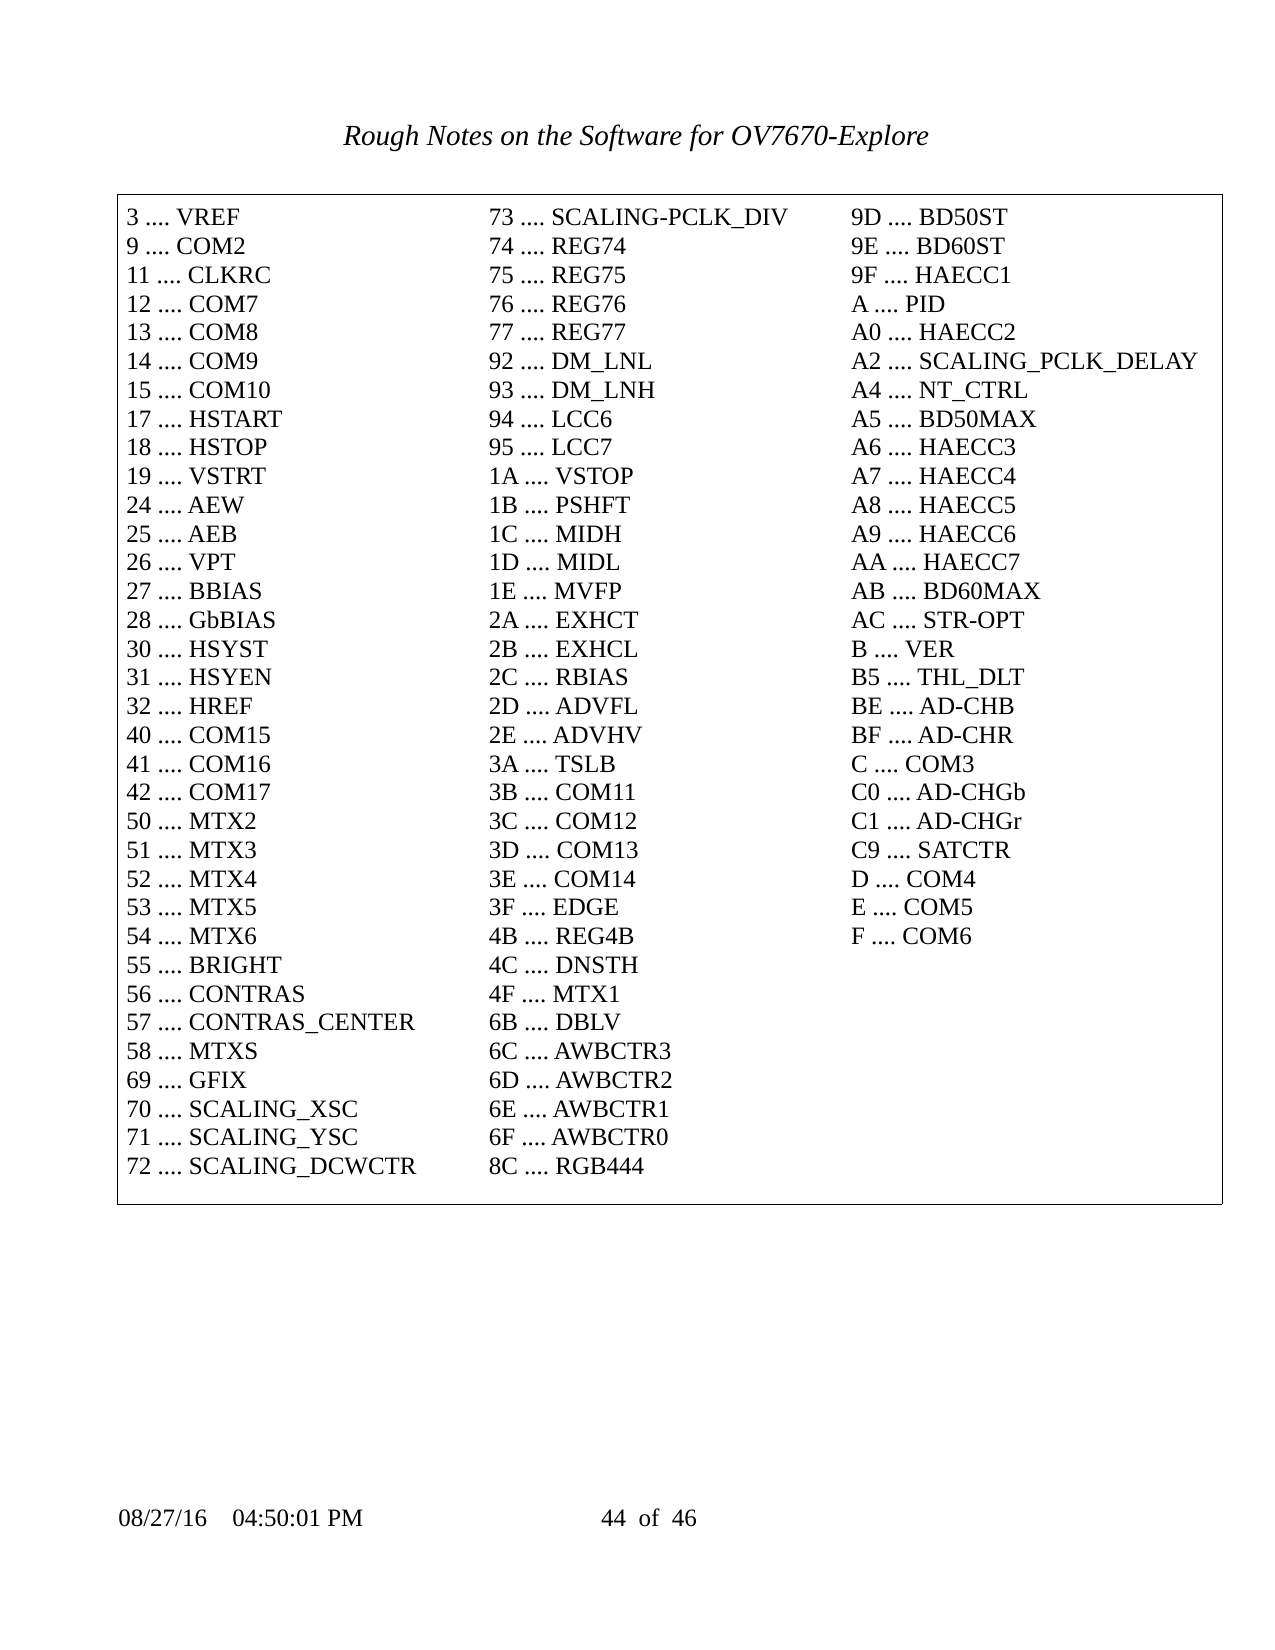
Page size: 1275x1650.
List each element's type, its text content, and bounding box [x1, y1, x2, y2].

text A2 .... SCALING_PCLK_DELAY [851, 346, 1213, 375]
text 56 .... CONTRAS [126, 979, 488, 1007]
text 31 .... HSYEN [126, 662, 488, 691]
text 57 .... CONTRAS_CENTER [126, 1007, 488, 1036]
text 94 .... LCC6 [488, 404, 851, 432]
text 40 .... COM15 [126, 720, 488, 749]
text BE .... AD-CHB [851, 691, 1213, 720]
text BF .... AD-CHR [851, 720, 1213, 749]
text 71 .... SCALING_YSC [126, 1122, 488, 1151]
text 1E .... MVFP [488, 576, 851, 605]
text AB .... BD60MAX [851, 576, 1213, 605]
text 2A .... EXHCT [488, 605, 851, 634]
text 70 .... SCALING_XSC [126, 1094, 488, 1122]
text 50 .... MTX2 [126, 806, 488, 835]
text AC .... STR-OPT [851, 605, 1213, 634]
text C9 .... SATCTR [851, 835, 1213, 864]
text 4F .... MTX1 [488, 979, 851, 1007]
text 95 .... LCC7 [488, 432, 851, 461]
text 52 .... MTX4 [126, 864, 488, 892]
text A0 .... HAECC2 [851, 317, 1213, 346]
text A9 .... HAECC6 [851, 519, 1213, 547]
text 41 .... COM16 [126, 749, 488, 777]
text 77 .... REG77 [488, 317, 851, 346]
text A7 .... HAECC4 [851, 461, 1213, 490]
text 19 .... VSTRT [126, 461, 488, 490]
text F .... COM6 [851, 921, 1213, 950]
text 24 .... AEW [126, 490, 488, 519]
text 55 .... BRIGHT [126, 950, 488, 979]
text 11 .... CLKRC [126, 260, 488, 289]
text A6 .... HAECC3 [851, 432, 1213, 461]
text 14 .... COM9 [126, 346, 488, 375]
text 15 .... COM10 [126, 375, 488, 404]
text 74 .... REG74 [488, 231, 851, 260]
text 8C .... RGB444 [488, 1151, 851, 1180]
text 26 .... VPT [126, 547, 488, 576]
text A4 .... NT_CTRL [851, 375, 1213, 404]
text 2D .... ADVFL [488, 691, 851, 720]
text 1A .... VSTOP [488, 461, 851, 490]
text 3F .... EDGE [488, 892, 851, 921]
text 6B .... DBLV [488, 1007, 851, 1036]
text C1 .... AD-CHGr [851, 806, 1213, 835]
text 12 .... COM7 [126, 289, 488, 317]
text 3D .... COM13 [488, 835, 851, 864]
text 69 .... GFIX [126, 1065, 488, 1094]
text AA .... HAECC7 [851, 547, 1213, 576]
text 30 .... HSYST [126, 634, 488, 662]
text 3A .... TSLB [488, 749, 851, 777]
text C0 .... AD-CHGb [851, 777, 1213, 806]
text 75 .... REG75 [488, 260, 851, 289]
text 1D .... MIDL [488, 547, 851, 576]
text 2C .... RBIAS [488, 662, 851, 691]
text 32 .... HREF [126, 691, 488, 720]
text 3C .... COM12 [488, 806, 851, 835]
text 54 .... MTX6 [126, 921, 488, 950]
text A5 .... BD50MAX [851, 404, 1213, 432]
text 76 .... REG76 [488, 289, 851, 317]
text 9E .... BD60ST [851, 231, 1213, 260]
text 92 .... DM_LNL [488, 346, 851, 375]
text 93 .... DM_LNH [488, 375, 851, 404]
text 13 .... COM8 [126, 317, 488, 346]
text 4B .... REG4B [488, 921, 851, 950]
text C .... COM3 [851, 749, 1213, 777]
text 73 .... SCALING-PCLK_DIV [488, 202, 851, 231]
text 17 .... HSTART [126, 404, 488, 432]
text 25 .... AEB [126, 519, 488, 547]
text 9F .... HAECC1 [851, 260, 1213, 289]
text 9 .... COM2 [126, 231, 488, 260]
text 3B .... COM11 [488, 777, 851, 806]
text 3E .... COM14 [488, 864, 851, 892]
text 51 .... MTX3 [126, 835, 488, 864]
text 4C .... DNSTH [488, 950, 851, 979]
text 2B .... EXHCL [488, 634, 851, 662]
text B .... VER [851, 634, 1213, 662]
text 18 .... HSTOP [126, 432, 488, 461]
text 3 .... VREF [126, 202, 488, 231]
text B5 .... THL_DLT [851, 662, 1213, 691]
text 42 .... COM17 [126, 777, 488, 806]
text 9D .... BD50ST [851, 202, 1213, 231]
text 58 .... MTXS [126, 1036, 488, 1065]
text 53 .... MTX5 [126, 892, 488, 921]
text 6F .... AWBCTR0 [488, 1122, 851, 1151]
text 1C .... MIDH [488, 519, 851, 547]
text 1B .... PSHFT [488, 490, 851, 519]
text 6C .... AWBCTR3 [488, 1036, 851, 1065]
text 72 .... SCALING_DCWCTR [126, 1151, 488, 1180]
text E .... COM5 [851, 892, 1213, 921]
text D .... COM4 [851, 864, 1213, 892]
text 2E .... ADVHV [488, 720, 851, 749]
text A8 .... HAECC5 [851, 490, 1213, 519]
text 6D .... AWBCTR2 [488, 1065, 851, 1094]
text 27 .... BBIAS [126, 576, 488, 605]
text 6E .... AWBCTR1 [488, 1094, 851, 1122]
text A .... PID [851, 289, 1213, 317]
text 28 .... GbBIAS [126, 605, 488, 634]
